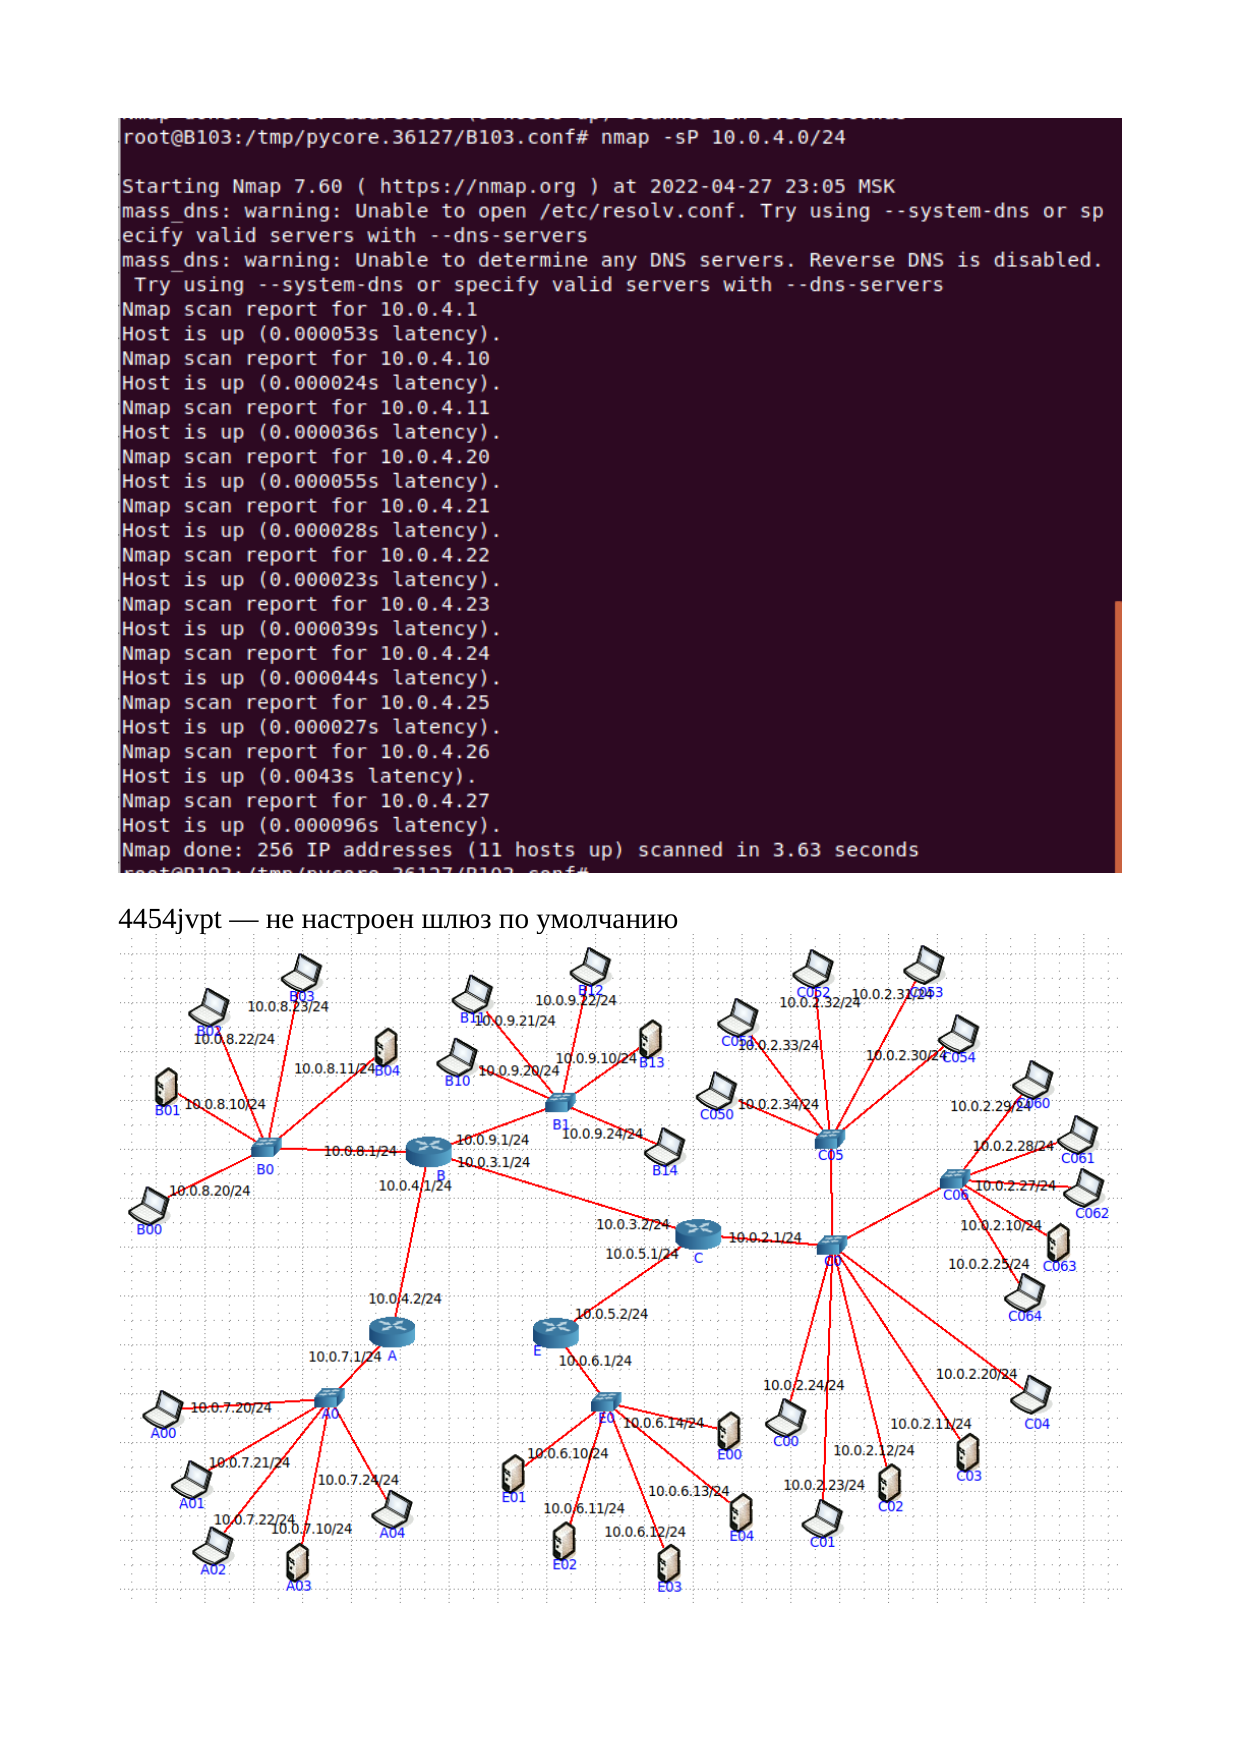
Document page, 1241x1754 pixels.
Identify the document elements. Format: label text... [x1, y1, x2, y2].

text 4454jvpt — не настроен шлюз по умолчанию [118, 901, 1122, 934]
